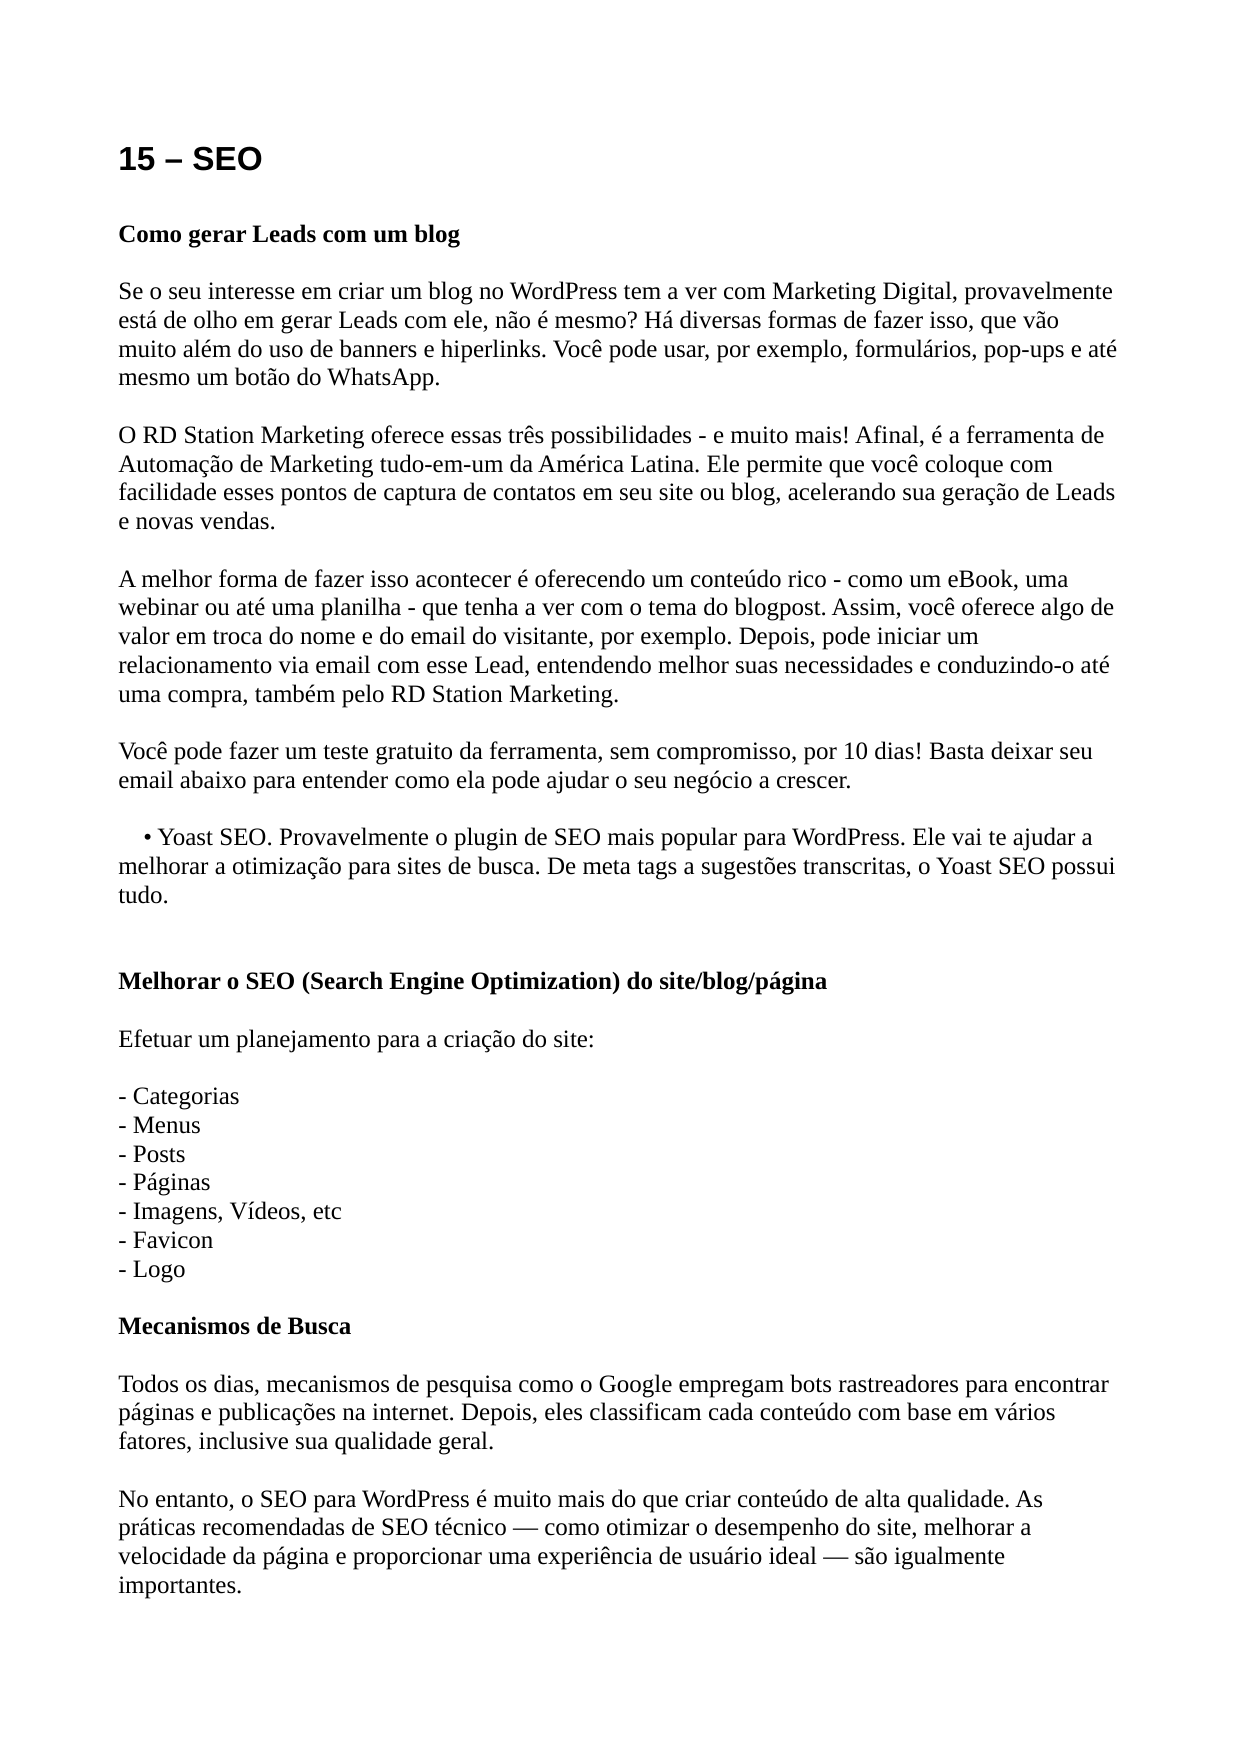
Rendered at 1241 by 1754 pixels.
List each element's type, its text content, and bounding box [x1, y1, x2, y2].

text O RD Station Marketing oferece essas três possibilidades - e muito mais! Afinal, é a ferramenta de Automação de Marketing tudo-em-um da América Latina. Ele permite que você coloque com facilidade esses pontos de captura de contatos em seu site ou blog, acelerando sua geração de Leads e novas vendas. [118, 420, 1122, 535]
text - Imagens, Vídeos, etc [118, 1196, 1122, 1225]
text Todos os dias, mecanismos de pesquisa como o Google empregam bots rastreadores para encontrar páginas e publicações na internet. Depois, eles classificam cada conteúdo com base em vários fatores, inclusive sua qualidade geral. [118, 1369, 1122, 1455]
text - Menus [118, 1110, 1122, 1139]
text Se o seu interesse em criar um blog no WordPress tem a ver com Marketing Digital, provavelmente está de olho em gerar Leads com ele, não é mesmo? Há diversas formas de fazer isso, que vão muito além do uso de banners e hiperlinks. Você pode usar, por exemplo, formulários, pop-ups e até mesmo um botão do WhatsApp. [118, 276, 1122, 391]
text Mecanismos de Busca [118, 1311, 1122, 1340]
text • Yoast SEO. Provavelmente o plugin de SEO mais popular para WordPress. Ele vai te ajudar a melhorar a otimização para sites de busca. De meta tags a sugestões transcritas, o Yoast SEO possui tudo. [118, 822, 1122, 909]
text Melhorar o SEO (Search Engine Optimization) do site/blog/página [118, 966, 1122, 995]
text - Posts [118, 1139, 1122, 1167]
text Você pode fazer um teste gratuito da ferramenta, sem compromisso, por 10 dias! Basta deixar seu email abaixo para entender como ela pode ajudar o seu negócio a crescer. [118, 736, 1122, 794]
text A melhor forma de fazer isso acontecer é oferecendo um conteúdo rico - como um eBook, uma webinar ou até uma planilha - que tenha a ver com o tema do blogpost. Assim, você oferece algo de valor em troca do nome e do email do visitante, por exemplo. Depois, pode iniciar um relacionamento via email com esse Lead, entendendo melhor suas necessidades e conduzindo-o até uma compra, também pelo RD Station Marketing. [118, 564, 1122, 707]
text - Favicon [118, 1225, 1122, 1254]
text - Páginas [118, 1167, 1122, 1196]
text - Categorias [118, 1081, 1122, 1110]
subtitle 15 – SEO [118, 139, 1122, 177]
text No entanto, o SEO para WordPress é muito mais do que criar conteúdo de alta qualidade. As práticas recomendadas de SEO técnico — como otimizar o desempenho do site, melhorar a velocidade da página e proporcionar uma experiência de usuário ideal — são igualmente importantes. [118, 1484, 1122, 1599]
text - Logo [118, 1254, 1122, 1282]
text Como gerar Leads com um blog [118, 219, 1122, 247]
text Efetuar um planejamento para a criação do site: [118, 1024, 1122, 1052]
